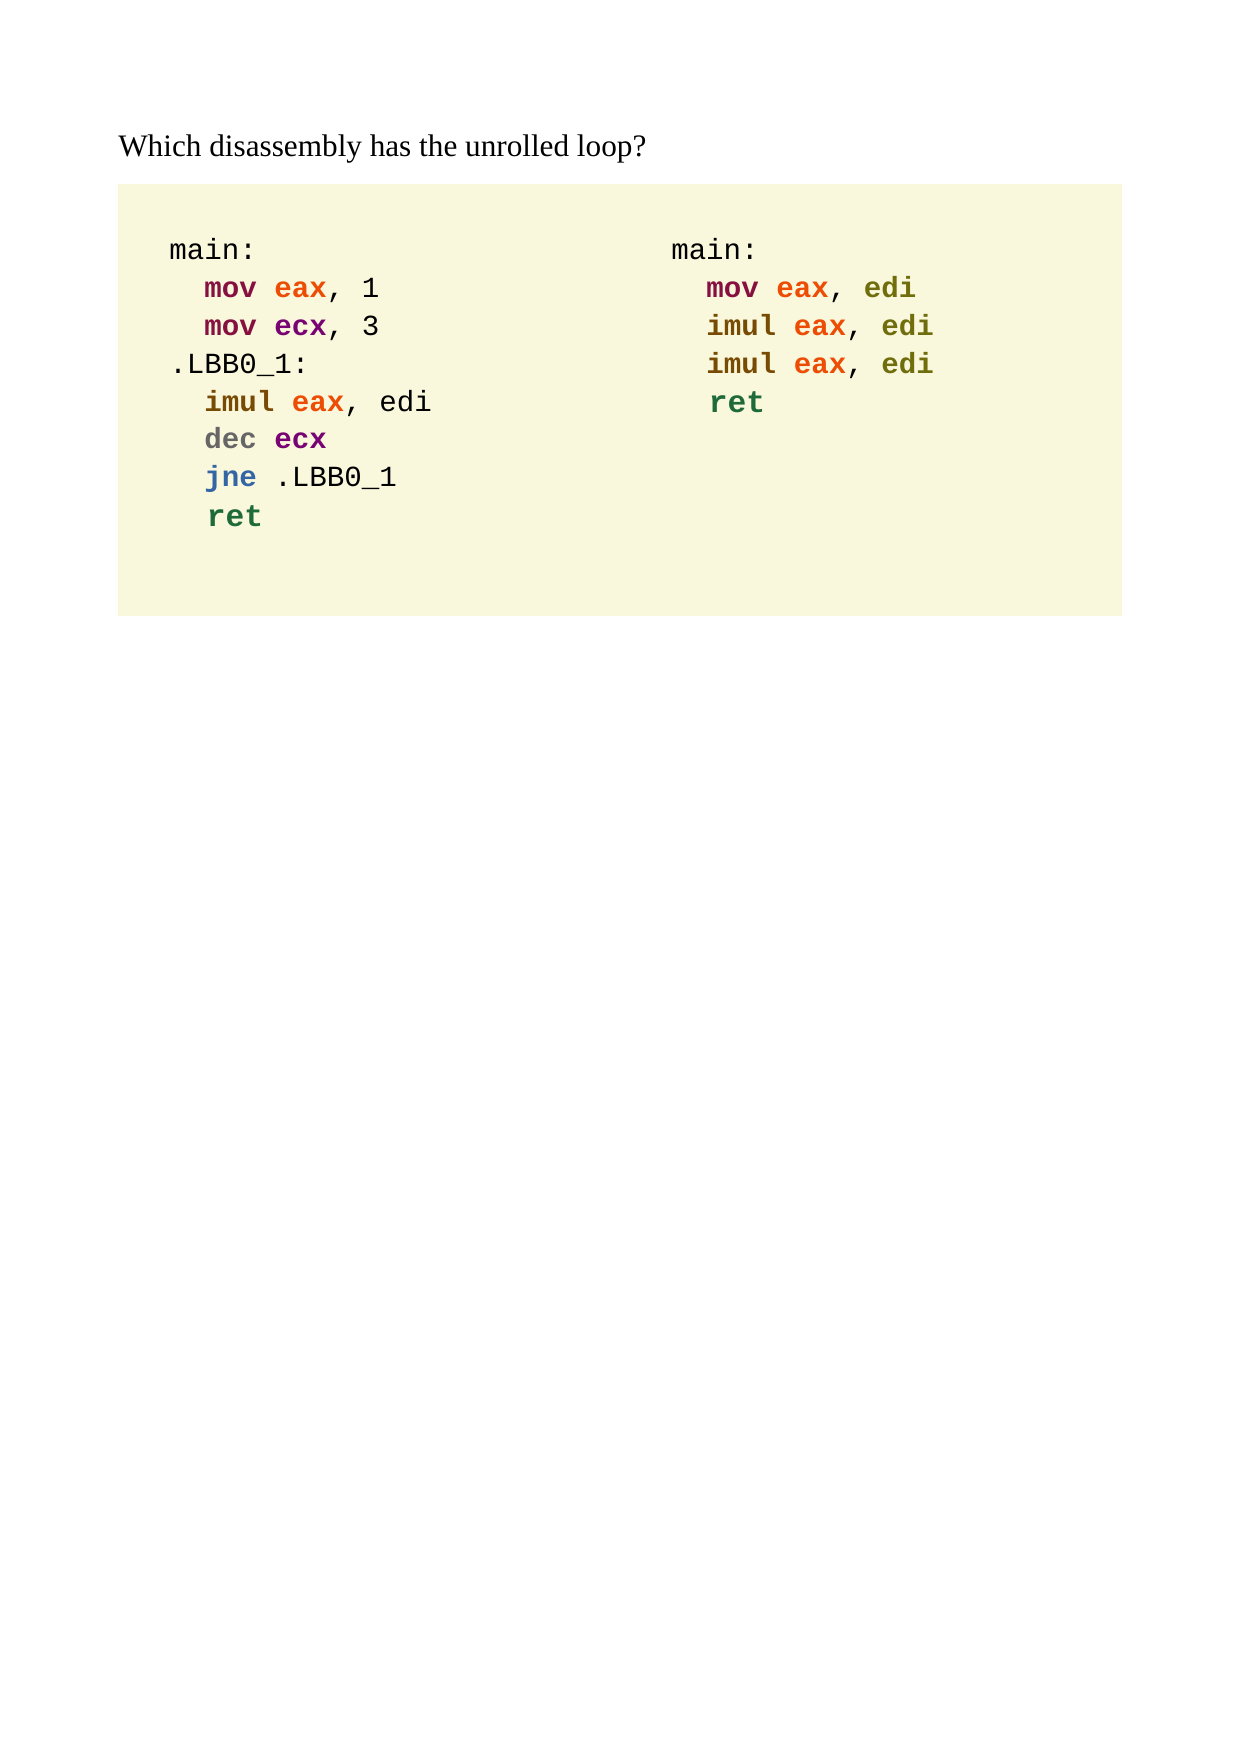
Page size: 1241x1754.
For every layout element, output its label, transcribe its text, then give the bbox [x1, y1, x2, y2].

text Which disassembly has the unrolled loop? [118, 118, 1122, 166]
table_header main: mov eax, edi imul eax, edi imul eax, edi ret [620, 184, 1122, 616]
table_header main: mov eax, 1 mov ecx, 3 .LBB0_1: imul eax, edi dec ecx jne .LBB0_1 ret [118, 184, 620, 616]
